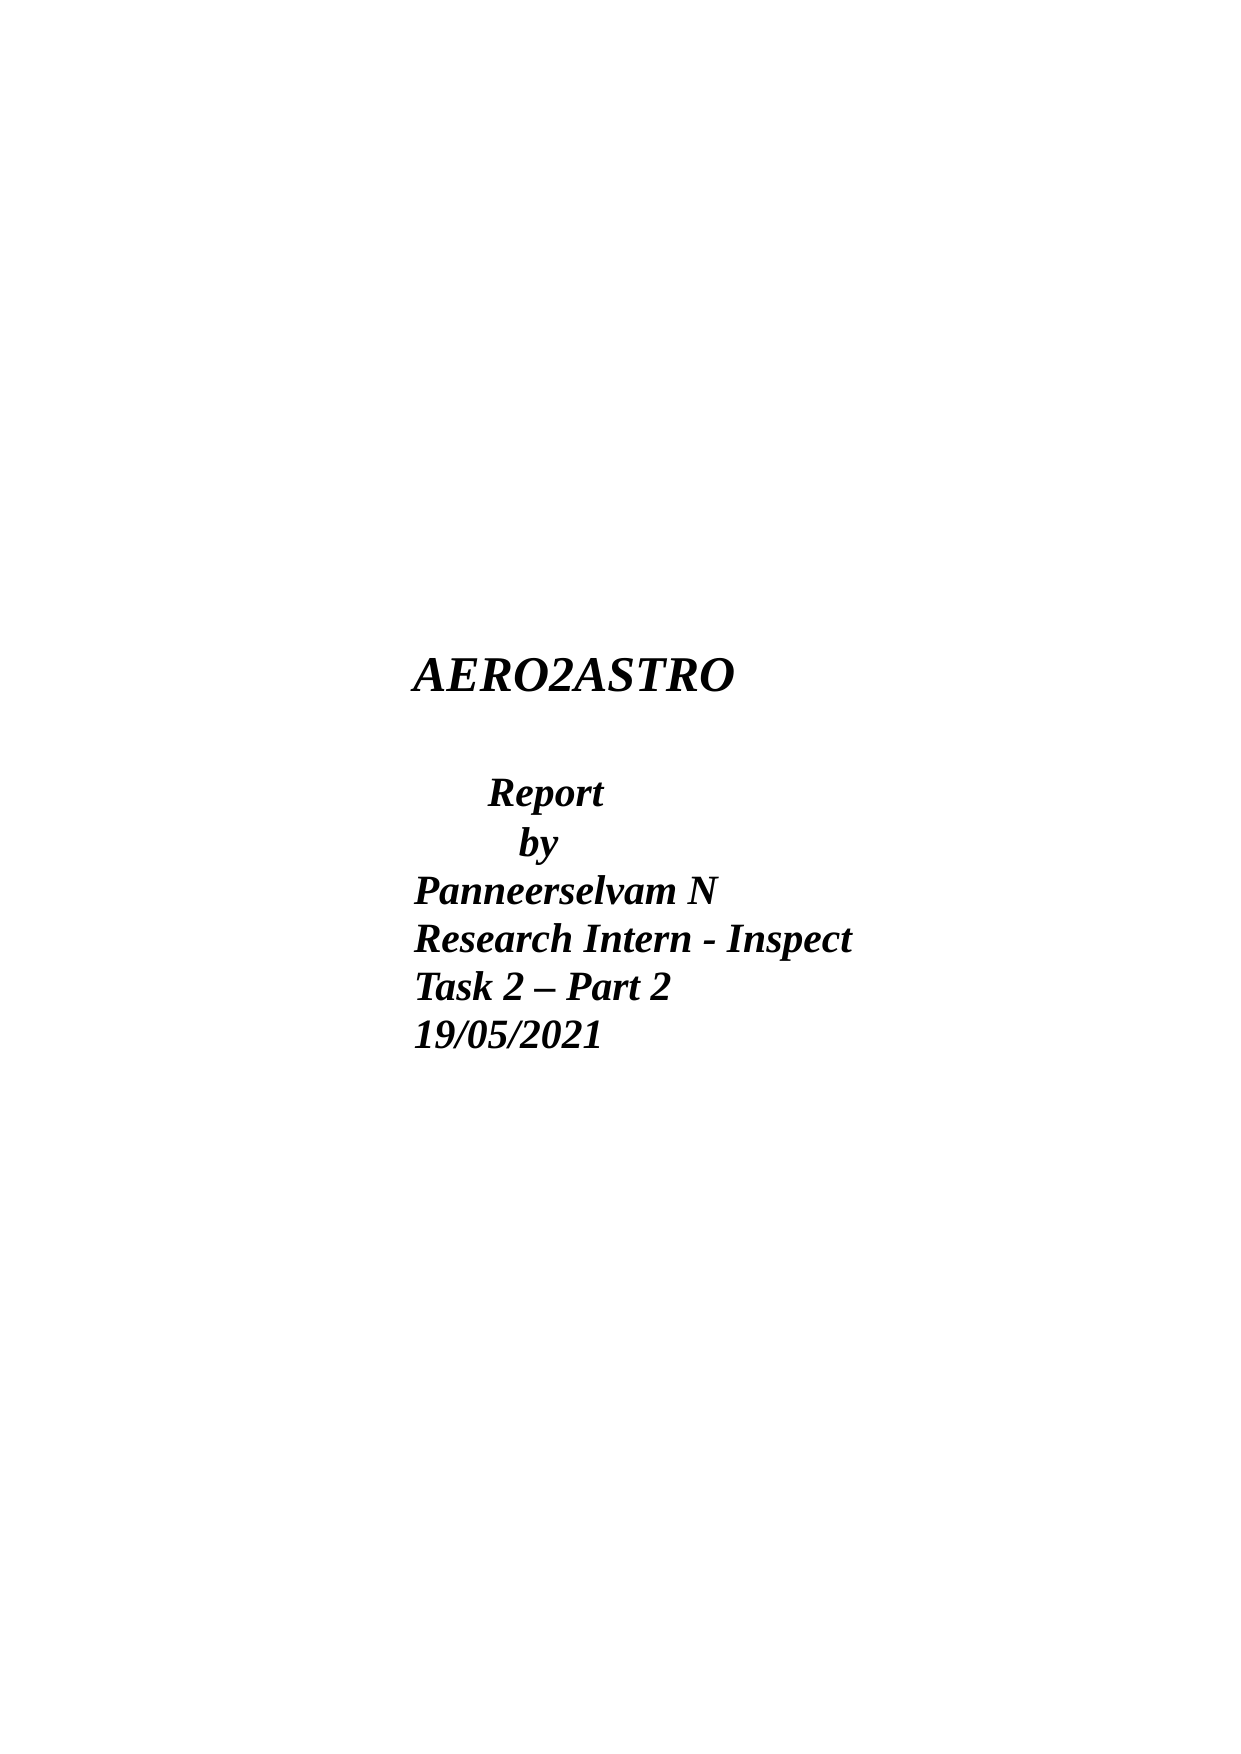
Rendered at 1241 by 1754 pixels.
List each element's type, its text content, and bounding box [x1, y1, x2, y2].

text Research Intern - Inspect [118, 913, 1122, 961]
text AERO2ASTRO [118, 645, 1122, 703]
text by [118, 818, 1122, 866]
text Task 2 – Part 2 [118, 961, 1122, 1009]
text Report [118, 760, 1122, 818]
text Panneerselvam N [118, 866, 1122, 913]
text 19/05/2021 [118, 1009, 1122, 1057]
